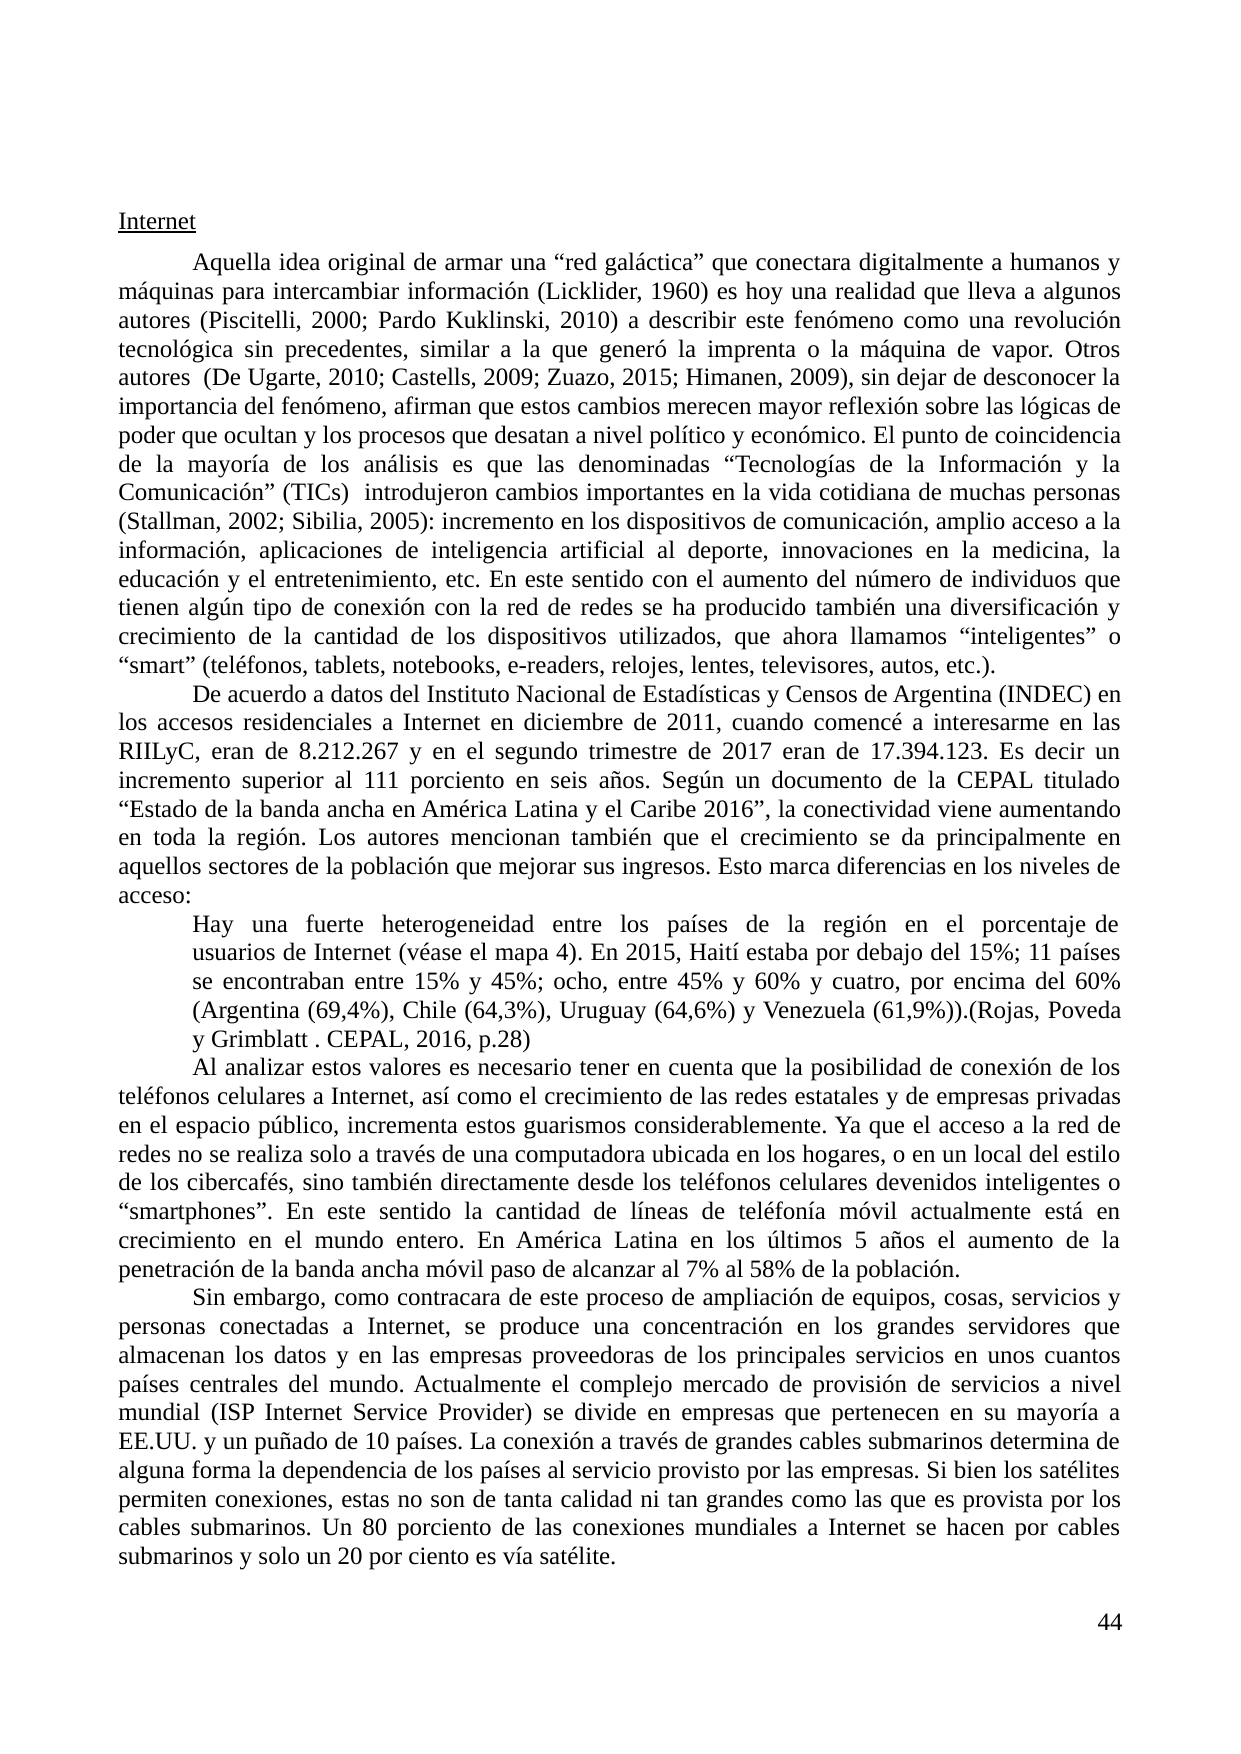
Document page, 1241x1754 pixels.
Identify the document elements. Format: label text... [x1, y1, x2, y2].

subtitle Internet [118, 206, 1122, 235]
text De acuerdo a datos del Instituto Nacional de Estadísticas y Censos de Argentina (INDEC) en los accesos residenciales a Internet en diciembre de 2011, cuando comencé a interesarme en las RIILyC, eran de 8.212.267 y en el segundo trimestre de 2017 eran de 17.394.123. Es decir un incremento superior al 111 porciento en seis años. Según un documento de la CEPAL titulado “Estado de la banda ancha en América Latina y el Caribe 2016”, la conectividad viene aumentando en toda la región. Los autores mencionan también que el crecimiento se da principalmente en aquellos sectores de la población que mejorar sus ingresos. Esto marca diferencias en los niveles de acceso: [118, 679, 1122, 909]
text Hay una fuerte heterogeneidad entre los países de la región en el porcentaje de usuarios de Internet (véase el mapa 4). En 2015, Haití estaba por debajo del 15%; 11 países se encontraban entre 15% y 45%; ocho, entre 45% y 60% y cuatro, por encima del 60% (Argentina (69,4%), Chile (64,3%), Uruguay (64,6%) y Venezuela (61,9%)).(Rojas, Poveda y Grimblatt . CEPAL, 2016, p.28) [192, 909, 1122, 1052]
text Aquella idea original de armar una “red galáctica” que conectara digitalmente a humanos y máquinas para intercambiar información (Licklider, 1960) es hoy una realidad que lleva a algunos autores (Piscitelli, 2000; Pardo Kuklinski, 2010) a describir este fenómeno como una revolución tecnológica sin precedentes, similar a la que generó la imprenta o la máquina de vapor. Otros autores (De Ugarte, 2010; Castells, 2009; Zuazo, 2015; Himanen, 2009), sin dejar de desconocer la importancia del fenómeno, afirman que estos cambios merecen mayor reflexión sobre las lógicas de poder que ocultan y los procesos que desatan a nivel político y económico. El punto de coincidencia de la mayoría de los análisis es que las denominadas “Tecnologías de la Información y la Comunicación” (TICs) introdujeron cambios importantes en la vida cotidiana de muchas personas (Stallman, 2002; Sibilia, 2005): incremento en los dispositivos de comunicación, amplio acceso a la información, aplicaciones de inteligencia artificial al deporte, innovaciones en la medicina, la educación y el entretenimiento, etc. En este sentido con el aumento del número de individuos que tienen algún tipo de conexión con la red de redes se ha producido también una diversificación y crecimiento de la cantidad de los dispositivos utilizados, que ahora llamamos “inteligentes” o “smart” (teléfonos, tablets, notebooks, e-readers, relojes, lentes, televisores, autos, etc.). [118, 247, 1122, 679]
text Sin embargo, como contracara de este proceso de ampliación de equipos, cosas, servicios y personas conectadas a Internet, se produce una concentración en los grandes servidores que almacenan los datos y en las empresas proveedoras de los principales servicios en unos cuantos países centrales del mundo. Actualmente el complejo mercado de provisión de servicios a nivel mundial (ISP Internet Service Provider) se divide en empresas que pertenecen en su mayoría a EE.UU. y un puñado de 10 países. La conexión a través de grandes cables submarinos determina de alguna forma la dependencia de los países al servicio provisto por las empresas. Si bien los satélites permiten conexiones, estas no son de tanta calidad ni tan grandes como las que es provista por los cables submarinos. Un 80 porciento de las conexiones mundiales a Internet se hacen por cables submarinos y solo un 20 por ciento es vía satélite. [118, 1282, 1122, 1570]
text Al analizar estos valores es necesario tener en cuenta que la posibilidad de conexión de los teléfonos celulares a Internet, así como el crecimiento de las redes estatales y de empresas privadas en el espacio público, incrementa estos guarismos considerablemente. Ya que el acceso a la red de redes no se realiza solo a través de una computadora ubicada en los hogares, o en un local del estilo de los cibercafés, sino también directamente desde los teléfonos celulares devenidos inteligentes o “smartphones”. En este sentido la cantidad de líneas de teléfonía móvil actualmente está en crecimiento en el mundo entero. En América Latina en los últimos 5 años el aumento de la penetración de la banda ancha móvil paso de alcanzar al 7% al 58% de la población. [118, 1052, 1122, 1282]
